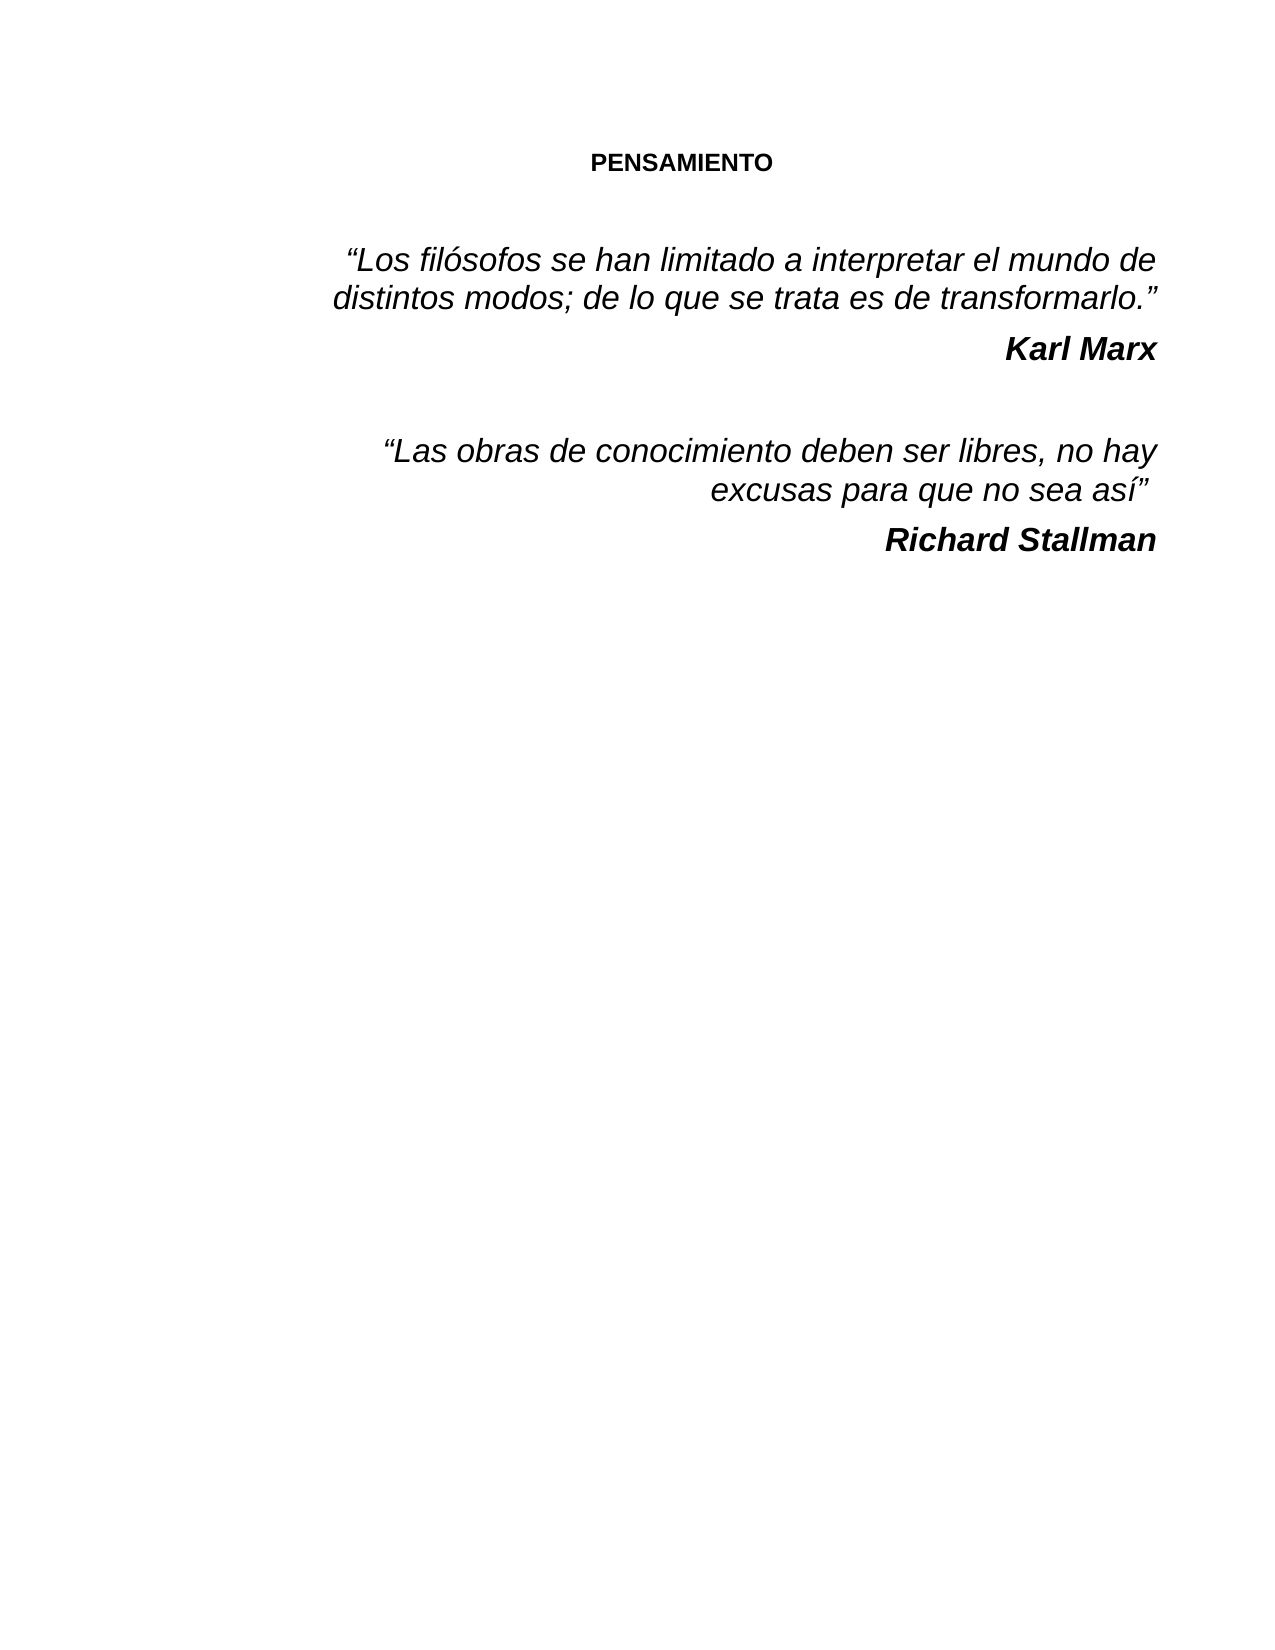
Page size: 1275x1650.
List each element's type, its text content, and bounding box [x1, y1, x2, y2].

subtitle PENSAMIENTO [207, 148, 1157, 176]
text Karl Marx [207, 329, 1157, 368]
text Richard Stallman [207, 521, 1157, 559]
text “Las obras de conocimiento deben ser libres, no hay excusas para que no sea así” [207, 431, 1157, 508]
text “Los filósofos se han limitado a interpretar el mundo de distintos modos; de lo que se trata es de transformarlo.” [289, 240, 1157, 317]
